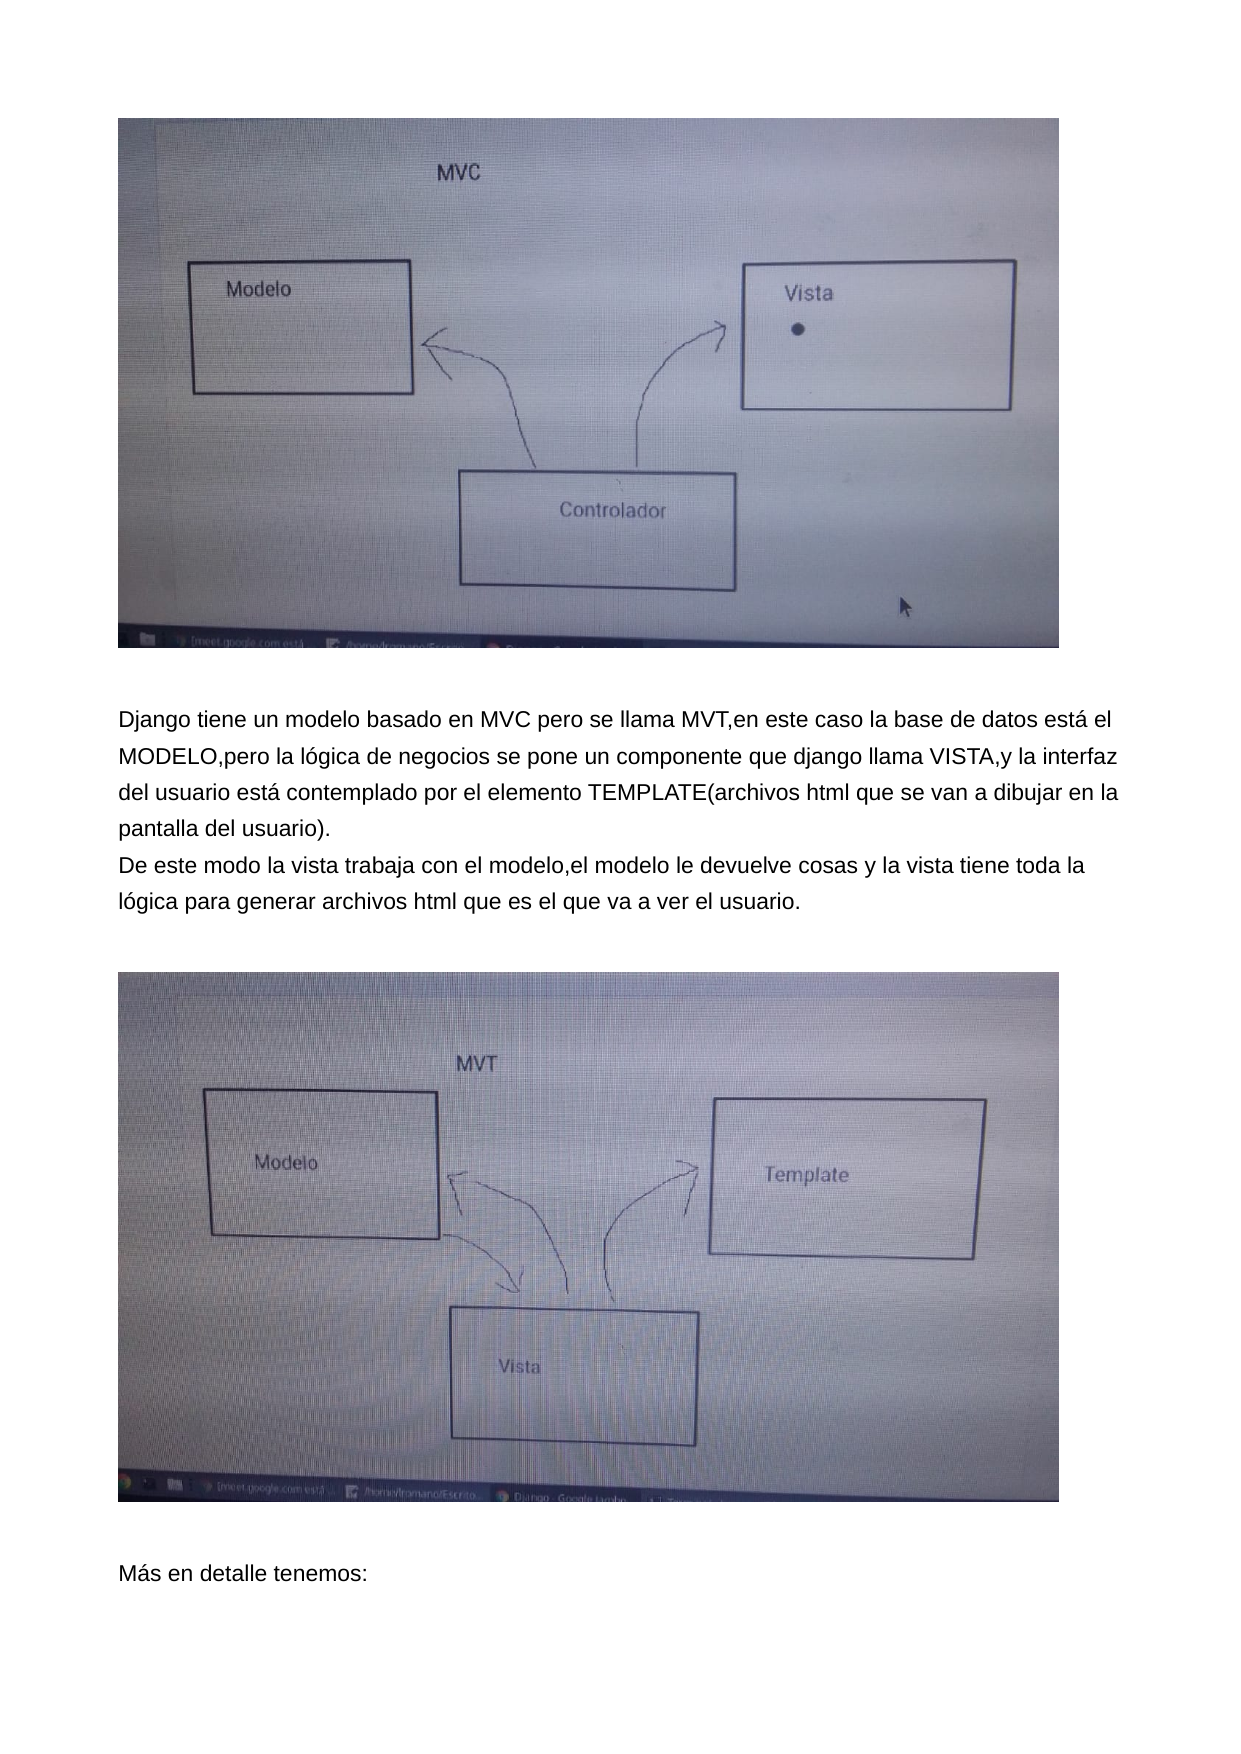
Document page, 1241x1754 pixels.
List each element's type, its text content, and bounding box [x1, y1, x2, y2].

picture [118, 118, 1059, 648]
text Más en detalle tenemos: [118, 1560, 1122, 1586]
text De este modo la vista trabaja con el modelo,el modelo le devuelve cosas y la vista tiene toda la lógica para generar archivos html que es el que va a ver el usuario. [118, 852, 1122, 914]
text Django tiene un modelo basado en MVC pero se llama MVT,en este caso la base de datos está el MODELO,pero la lógica de negocios se pone un componente que django llama VISTA,y la interfaz del usuario está contemplado por el elemento TEMPLATE(archivos html que se van a dibujar en la pantalla del usuario). [118, 706, 1122, 842]
picture [118, 972, 1059, 1502]
